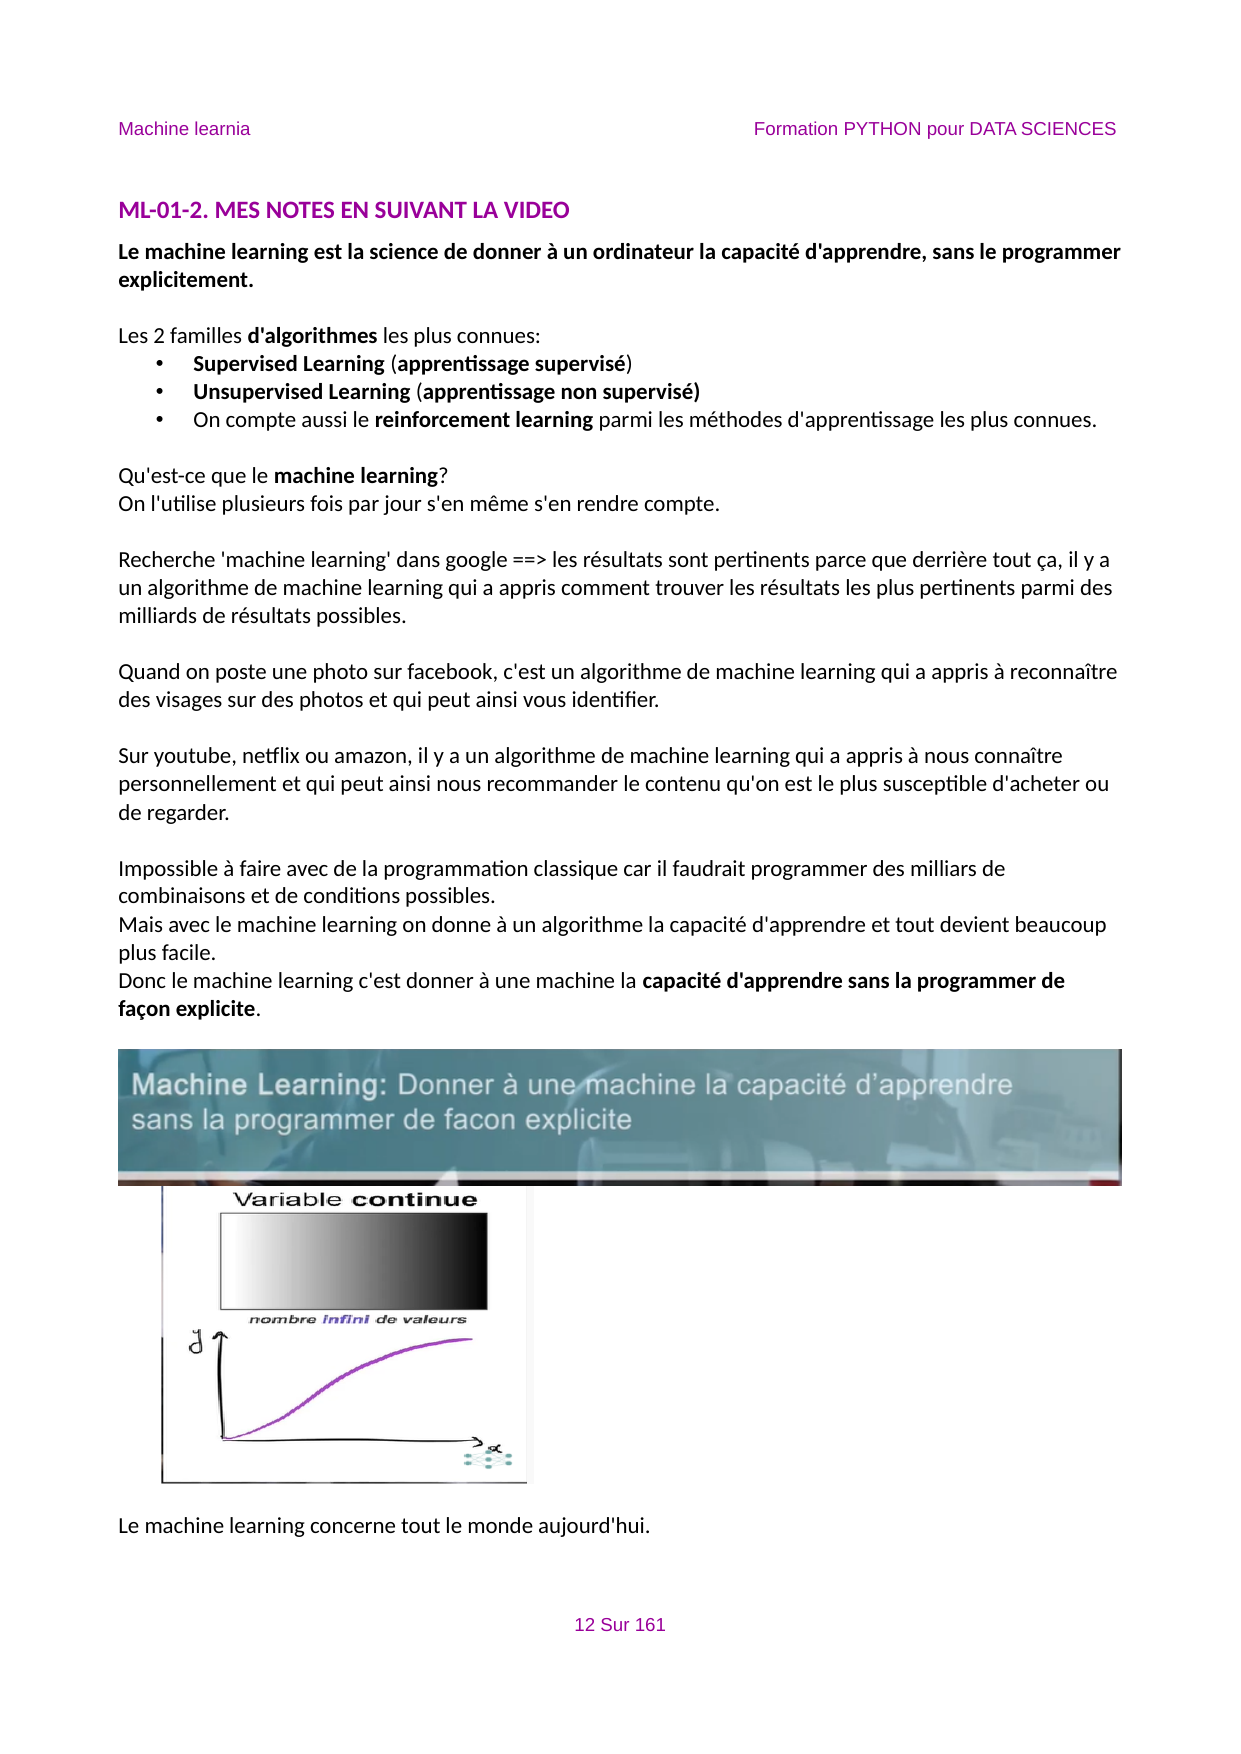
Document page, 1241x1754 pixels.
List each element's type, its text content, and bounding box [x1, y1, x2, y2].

text Qu'est-ce que le machine learning? [118, 461, 1122, 489]
text Mais avec le machine learning on donne à un algorithme la capacité d'apprendre et tout devient beaucoup plus facile. Donc le machine learning c'est donner à une machine la capacité d'apprendre sans la programmer de façon explicite. [118, 910, 1122, 1022]
subtitle ML-01-2. MES NOTES EN SUIVANT LA VIDEO [118, 194, 1122, 225]
list Unsupervised Learning (apprentissage non supervisé) [156, 377, 1122, 405]
text Sur youtube, netflix ou amazon, il y a un algorithme de machine learning qui a appris à nous connaître personnellement et qui peut ainsi nous recommander le contenu qu'on est le plus susceptible d'acheter ou de regarder. [118, 742, 1122, 826]
text Impossible à faire avec de la programmation classique car il faudrait programmer des milliars de combinaisons et de conditions possibles. [118, 854, 1122, 910]
text Recherche 'machine learning' dans google ==> les résultats sont pertinents parce que derrière tout ça, il y a un algorithme de machine learning qui a appris comment trouver les résultats les plus pertinents parmi des milliards de résultats possibles. [118, 545, 1122, 629]
list Supervised Learning (apprentissage supervisé) [156, 349, 1122, 377]
text Le machine learning est la science de donner à un ordinateur la capacité d'apprendre, sans le programmer explicitement. [118, 237, 1122, 293]
picture [118, 1049, 1122, 1484]
list On compte aussi le reinforcement learning parmi les méthodes d'apprentissage les plus connues. [156, 405, 1122, 433]
text Les 2 familles d'algorithmes les plus connues: [118, 321, 1122, 349]
text On l'utilise plusieurs fois par jour s'en même s'en rendre compte. [118, 489, 1122, 517]
text Le machine learning concerne tout le monde aujourd'hui. [118, 1511, 1122, 1539]
text Quand on poste une photo sur facebook, c'est un algorithme de machine learning qui a appris à reconnaître des visages sur des photos et qui peut ainsi vous identifier. [118, 657, 1122, 713]
